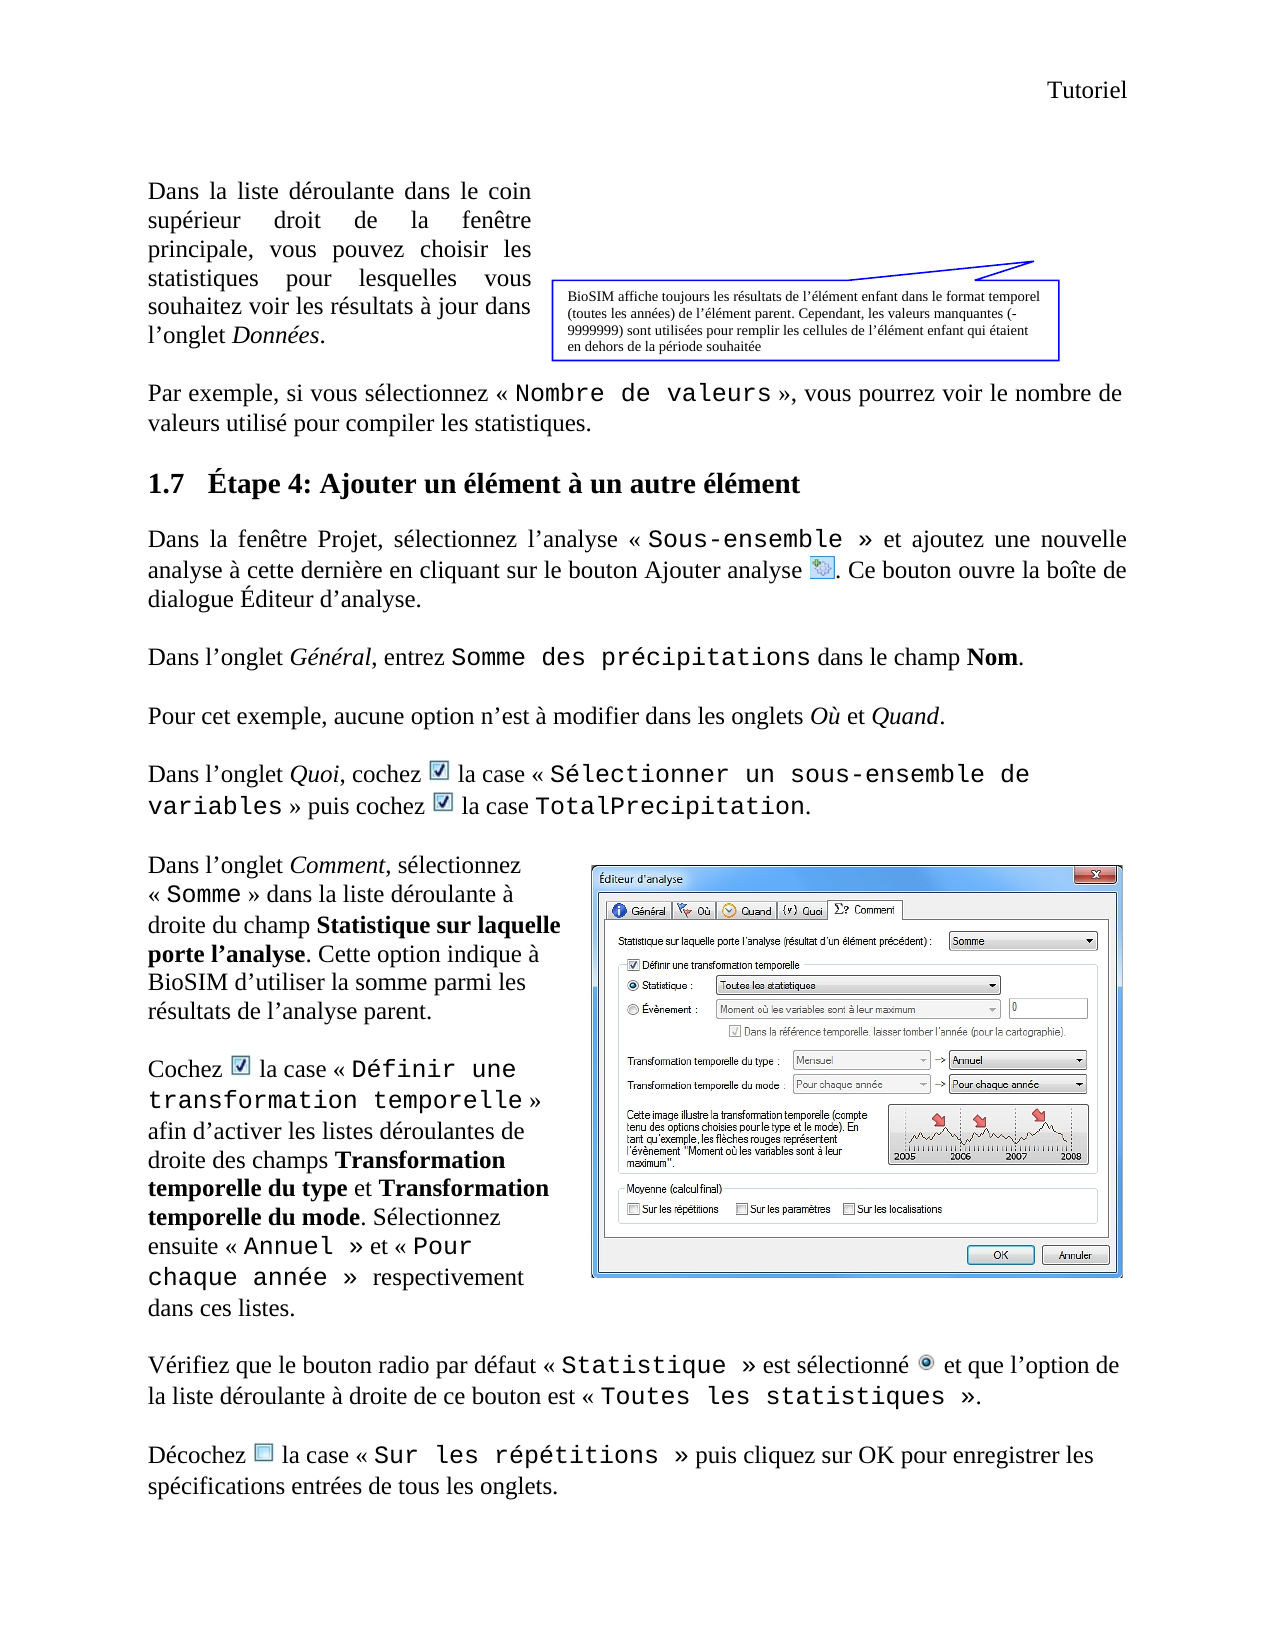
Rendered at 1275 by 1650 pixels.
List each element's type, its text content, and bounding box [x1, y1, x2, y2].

text Dans la fenêtre Projet, sélectionnez l’analyse « Sous-ensemble » et ajoutez une nouvelle analyse à cette dernière en cliquant sur le bouton Ajouter analyse . Ce bouton ouvre la boîte de dialogue Éditeur d’analyse. [148, 524, 1127, 613]
text Cochez la case « Définir une transformation temporelle » afin d’activer les listes déroulantes de droite des champs Transformation temporelle du type et Transformation temporelle du mode. Sélectionnez ensuite « Annuel » et « Pour chaque année » respectivement dans ces listes. [148, 1054, 1127, 1321]
picture [252, 1441, 276, 1464]
subtitle Étape 4: Ajouter un élément à un autre élément [148, 466, 1122, 499]
picture [427, 758, 452, 783]
text Décochez la case « Sur les répétitions » puis cliquez sur OK pour enregistrer les spécifications entrées de tous les onglets. [148, 1441, 1127, 1500]
picture [915, 1351, 938, 1374]
text Dans l’onglet Quoi, cochez la case « Sélectionner un sous-ensemble de variables » puis cochez la case TotalPrecipitation. [148, 759, 1127, 822]
picture [431, 790, 455, 814]
text Dans la liste déroulante dans le coin supérieur droit de la fenêtre principale, vous pouvez choisir les statistiques pour lesquelles vous souhaitez voir les résultats à jour dans l’onglet Données. [148, 176, 532, 349]
text Dans l’onglet Comment, sélectionnez « Somme » dans la liste déroulante à droite du champ Statistique sur laquelle porte l’analyse. Cette option indique à BioSIM d’utiliser la somme parmi les résultats de l’analyse parent. [148, 850, 1127, 1025]
text Par exemple, si vous sélectionnez « Nombre de valeurs », vous pourrez voir le nombre de valeurs utilisé pour compiler les statistiques. [148, 378, 1123, 437]
text Pour cet exemple, aucune option n’est à modifier dans les onglets Où et Quand. [148, 701, 1127, 730]
picture [810, 556, 835, 579]
text Dans l’onglet Général, entrez Somme des précipitations dans le champ Nom. [148, 642, 1127, 672]
text Vérifiez que le bouton radio par défaut « Statistique » est sélectionné et que l’option de la liste déroulante à droite de ce bouton est « Toutes les statistiques ». [148, 1350, 1127, 1412]
picture [591, 865, 1123, 1278]
picture [229, 1053, 253, 1078]
